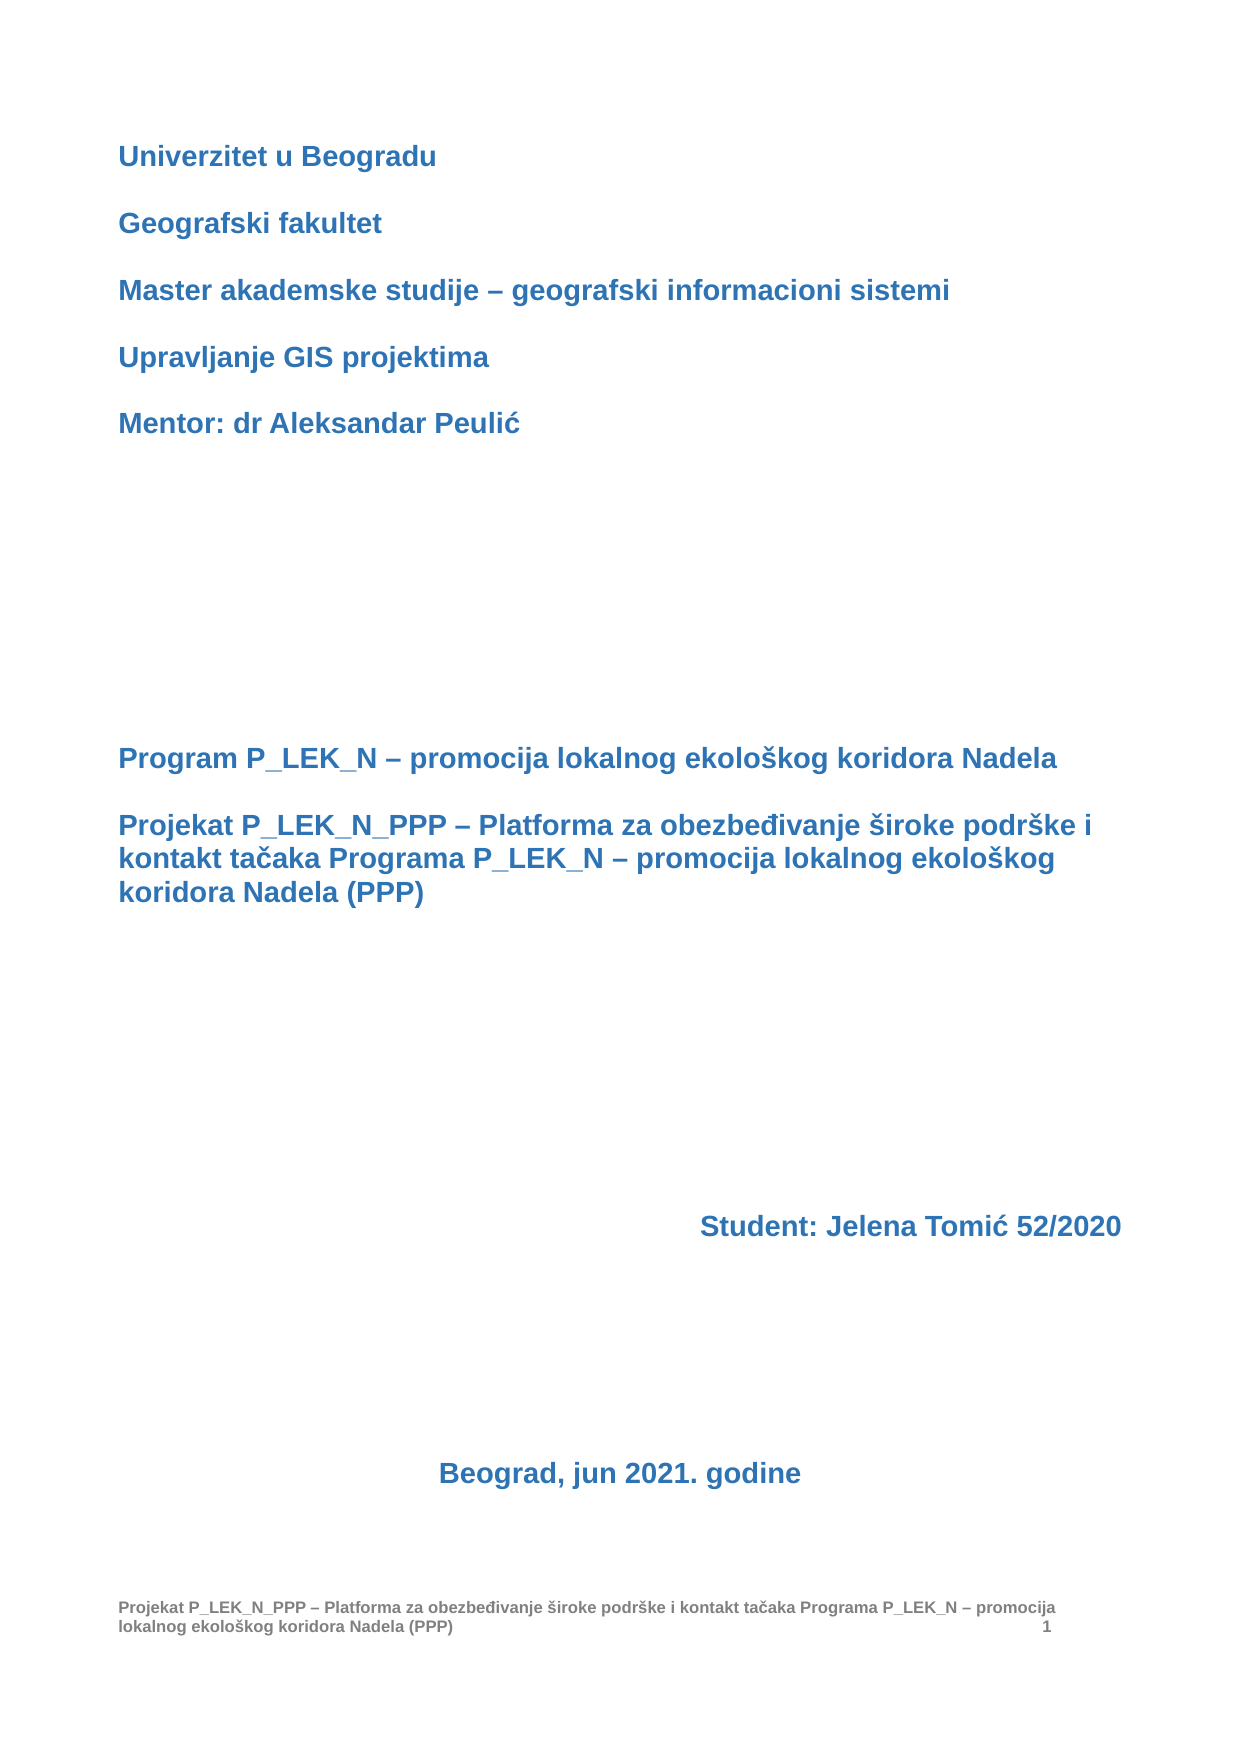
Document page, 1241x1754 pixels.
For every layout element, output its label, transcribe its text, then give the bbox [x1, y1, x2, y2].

text Beograd, jun 2021. godine [118, 1456, 1122, 1489]
subtitle Student: Jelena Tomić 52/2020 [118, 1209, 1122, 1243]
subtitle Program P_LEK_N – promocija lokalnog ekološkog koridora Nadela [118, 741, 1122, 774]
subtitle Projekat P_LEK_N_PPP – Platforma za obezbeđivanje široke podrške i kontakt tačaka Programa P_LEK_N – promocija lokalnog ekološkog koridora Nadela (PPP) [118, 808, 1122, 908]
subtitle Mentor: dr Aleksandar Peulić [118, 406, 1122, 440]
subtitle Univerzitet u Beogradu [118, 139, 1122, 172]
subtitle Master akademske studije – geografski informacioni sistemi [118, 273, 1122, 306]
subtitle Upravljanje GIS projektima [118, 339, 1122, 373]
subtitle Geografski fakultet [118, 206, 1122, 239]
